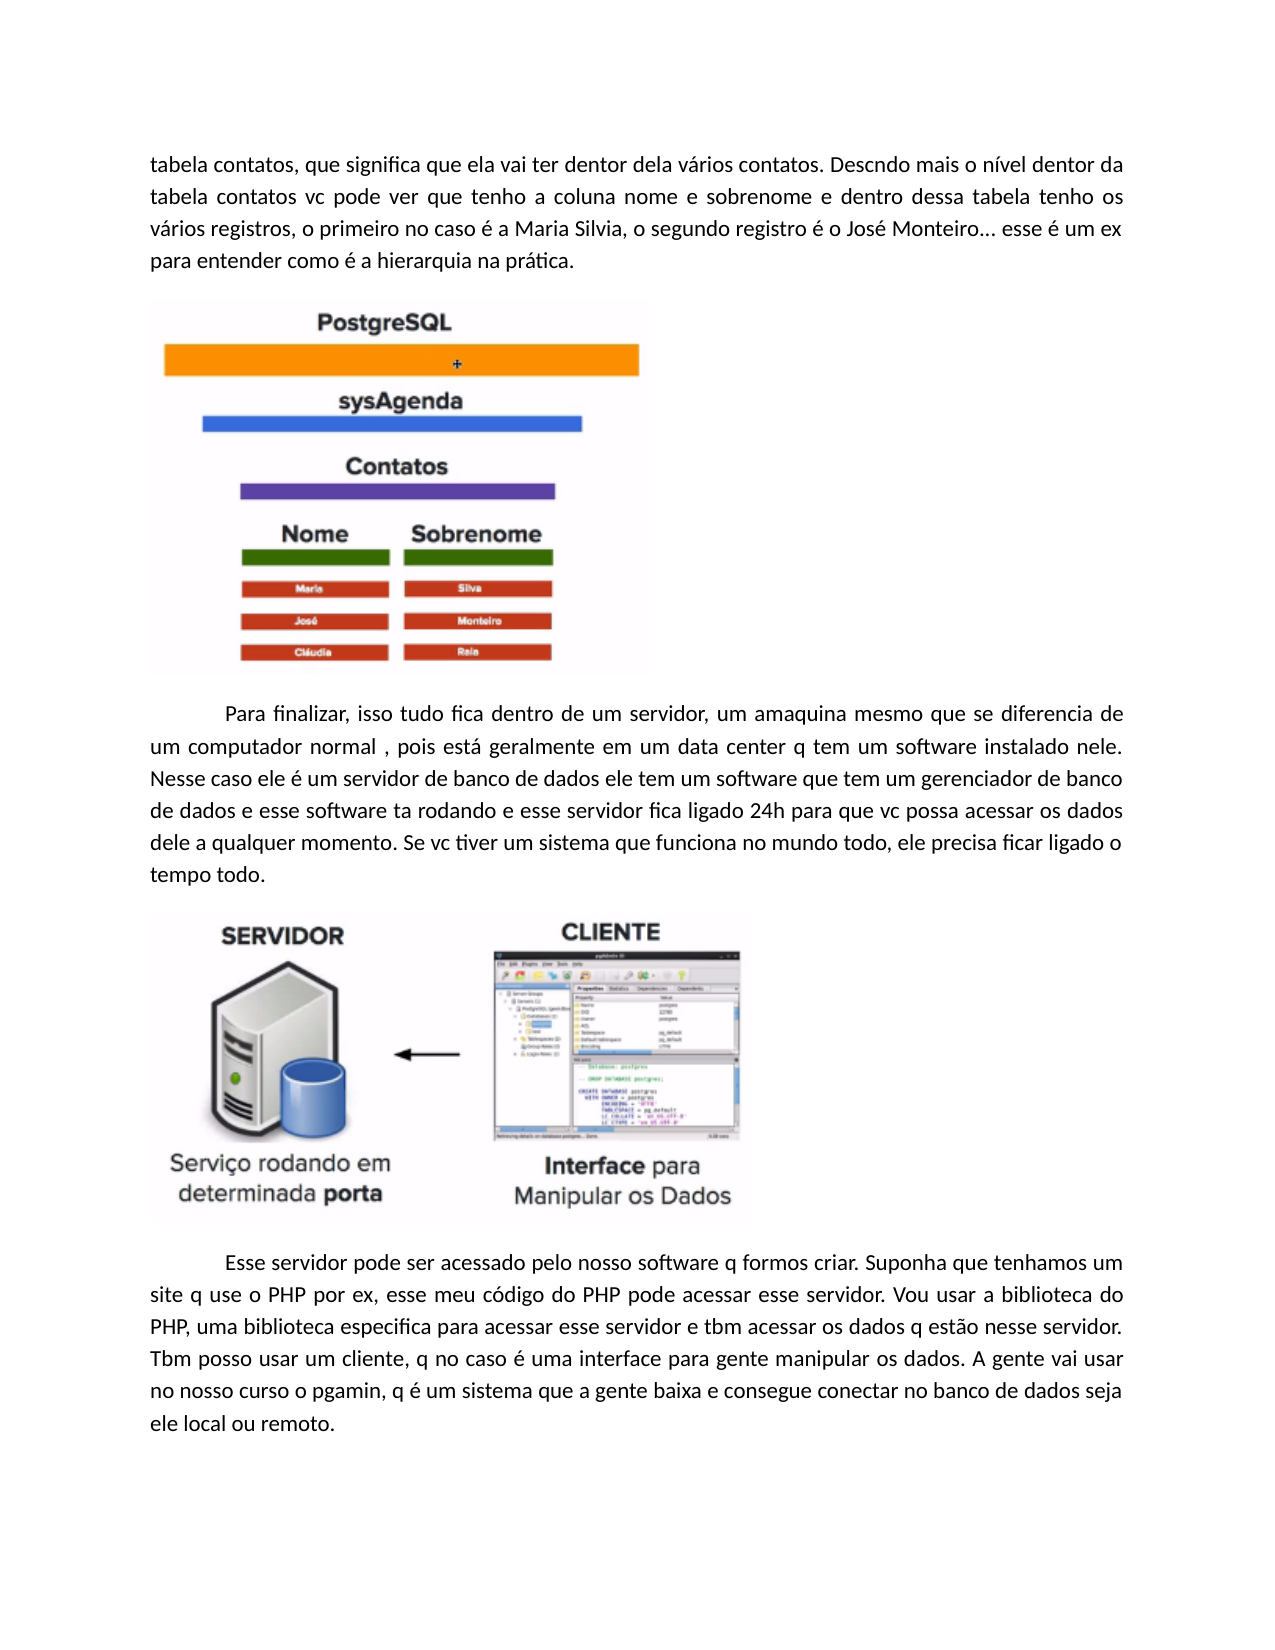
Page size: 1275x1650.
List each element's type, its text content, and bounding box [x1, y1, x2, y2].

text Para finalizar, isso tudo fica dentro de um servidor, um amaquina mesmo que se diferencia de um computador normal , pois está geralmente em um data center q tem um software instalado nele. Nesse caso ele é um servidor de banco de dados ele tem um software que tem um gerenciador de banco de dados e esse software ta rodando e esse servidor fica ligado 24h para que vc possa acessar os dados dele a qualquer momento. Se vc tiver um sistema que funciona no mundo todo, ele precisa ficar ligado o tempo todo. [150, 699, 1125, 888]
picture [150, 913, 753, 1223]
picture [150, 299, 649, 675]
text Esse servidor pode ser acessado pelo nosso software q formos criar. Suponha que tenhamos um site q use o PHP por ex, esse meu código do PHP pode acessar esse servidor. Vou usar a biblioteca do PHP, uma biblioteca especifica para acessar esse servidor e tbm acessar os dados q estão nesse servidor. Tbm posso usar um cliente, q no caso é uma interface para gente manipular os dados. A gente vai usar no nosso curso o pgamin, q é um sistema que a gente baixa e consegue conectar no banco de dados seja ele local ou remoto. [150, 1248, 1125, 1437]
text tabela contatos, que significa que ela vai ter dentor dela vários contatos. Descndo mais o nível dentor da tabela contatos vc pode ver que tenho a coluna nome e sobrenome e dentro dessa tabela tenho os vários registros, o primeiro no caso é a Maria Silvia, o segundo registro é o José Monteiro... esse é um ex para entender como é a hierarquia na prática. [150, 150, 1125, 274]
